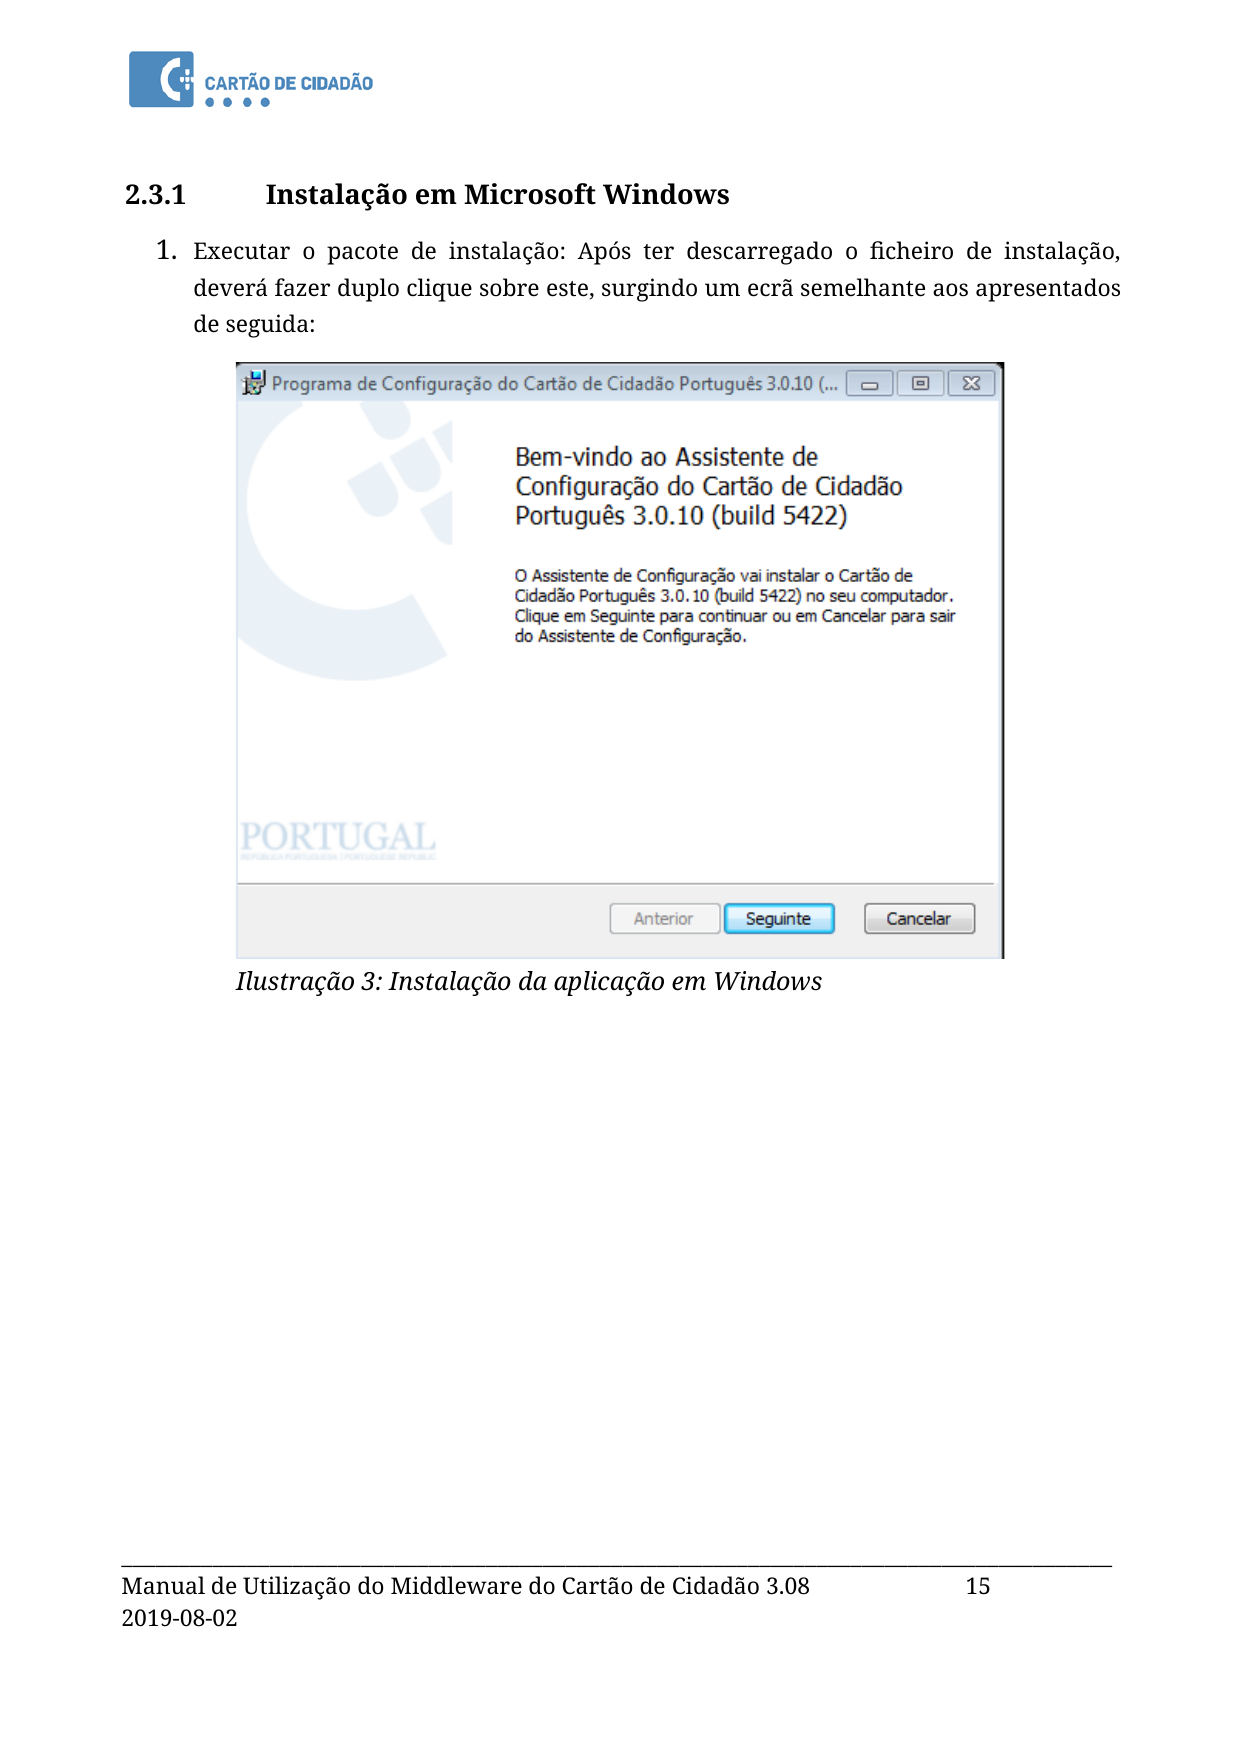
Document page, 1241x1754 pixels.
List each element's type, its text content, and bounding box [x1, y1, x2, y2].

subtitle Instalação em Microsoft Windows [118, 175, 1122, 212]
picture [127, 45, 420, 115]
text Ilustração 3: Instalação da aplicação em Windows [236, 959, 1004, 997]
picture [235, 362, 1005, 959]
list Executar o pacote de instalação: Após ter descarregado o ficheiro de instalação, deverá fazer duplo clique sobre este, surgindo um ecrã semelhante aos apresentados de seguida: [156, 230, 1122, 339]
